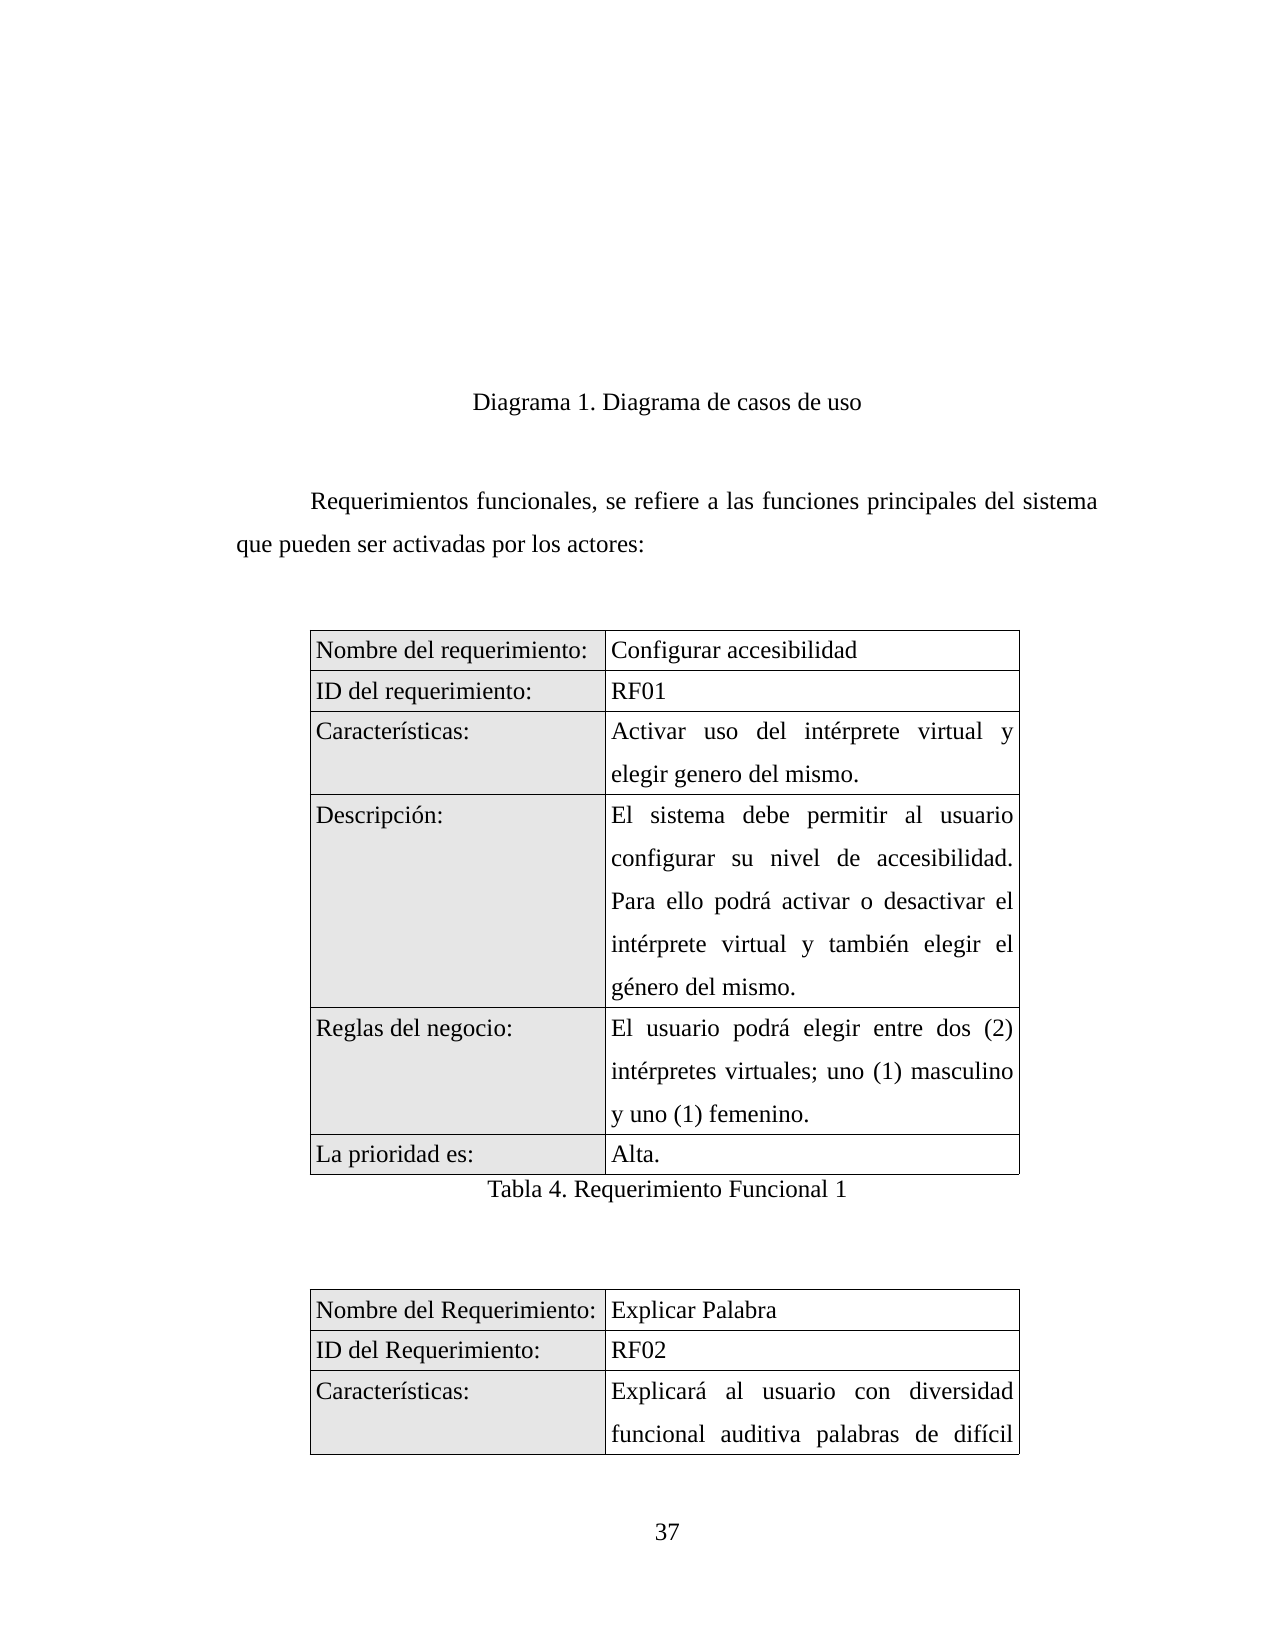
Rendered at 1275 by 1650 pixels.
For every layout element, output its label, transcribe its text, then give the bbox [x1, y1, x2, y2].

text Tabla 4. Requerimiento Funcional 1 [236, 1174, 1098, 1203]
text Diagrama 1. Diagrama de casos de uso [236, 387, 1098, 416]
table_cell El usuario podrá elegir entre dos (2) intérpretes virtuales; uno (1) masculino y uno (1) femenino. [606, 1008, 1019, 1134]
table_cell La prioridad es: [311, 1135, 605, 1174]
table_header Nombre del requerimiento: [311, 631, 605, 670]
table_cell RF02 [606, 1331, 1019, 1370]
table_header Explicar Palabra [606, 1290, 1019, 1330]
table_cell Características: [311, 712, 605, 794]
table_cell Características: [311, 1371, 605, 1454]
table_cell Reglas del negocio: [311, 1008, 605, 1134]
table_header Configurar accesibilidad [606, 631, 1019, 670]
table_cell ID del requerimiento: [311, 671, 605, 711]
text Requerimientos funcionales, se refiere a las funciones principales del sistema que pueden ser activadas por los actores: [236, 486, 1098, 558]
table_cell ID del Requerimiento: [311, 1331, 605, 1370]
table_cell Descripción: [311, 795, 605, 1007]
table_cell El sistema debe permitir al usuario configurar su nivel de accesibilidad. Para ello podrá activar o desactivar el intérprete virtual y también elegir el género del mismo. [606, 795, 1019, 1007]
table_cell Activar uso del intérprete virtual y elegir genero del mismo. [606, 712, 1019, 794]
table_cell Alta. [606, 1135, 1019, 1174]
table_cell Explicará al usuario con diversidad funcional auditiva palabras de difícil [606, 1371, 1019, 1454]
table_cell RF01 [606, 671, 1019, 711]
table_header Nombre del Requerimiento: [311, 1290, 605, 1330]
